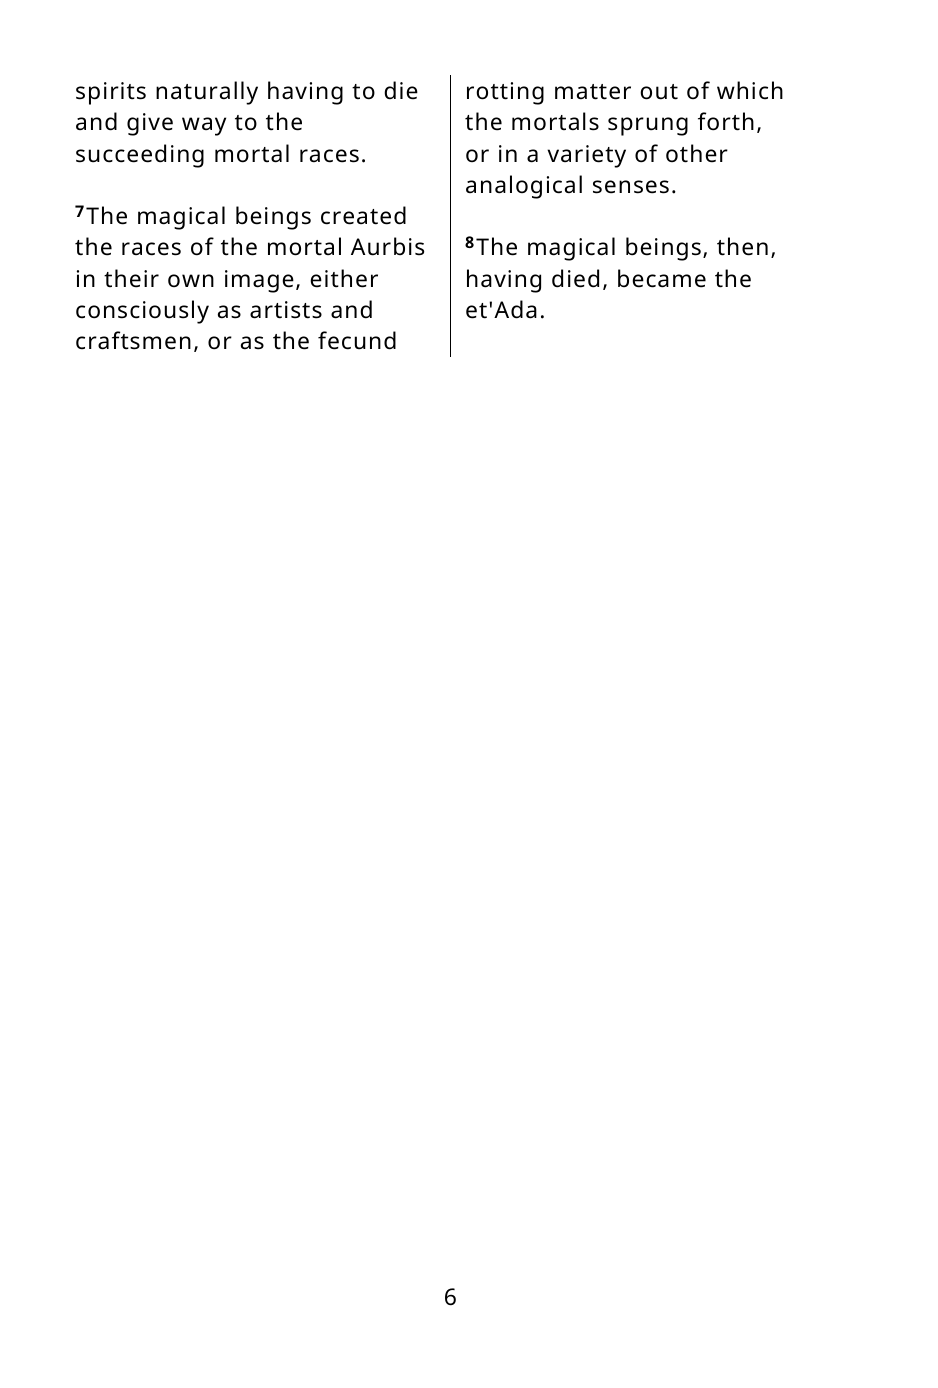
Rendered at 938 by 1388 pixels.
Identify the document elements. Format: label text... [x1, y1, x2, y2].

text rotting matter out of which the mortals sprung forth, or in a variety of other analogical senses. [465, 75, 825, 200]
text spirits naturally having to die and give way to the succeeding mortal races. [75, 75, 435, 169]
text 8The magical beings, then, having died, became the et'Ada. [465, 231, 825, 325]
text 7The magical beings created the races of the mortal Aurbis in their own image, either consciously as artists and craftsmen, or as the fecund [75, 200, 435, 356]
